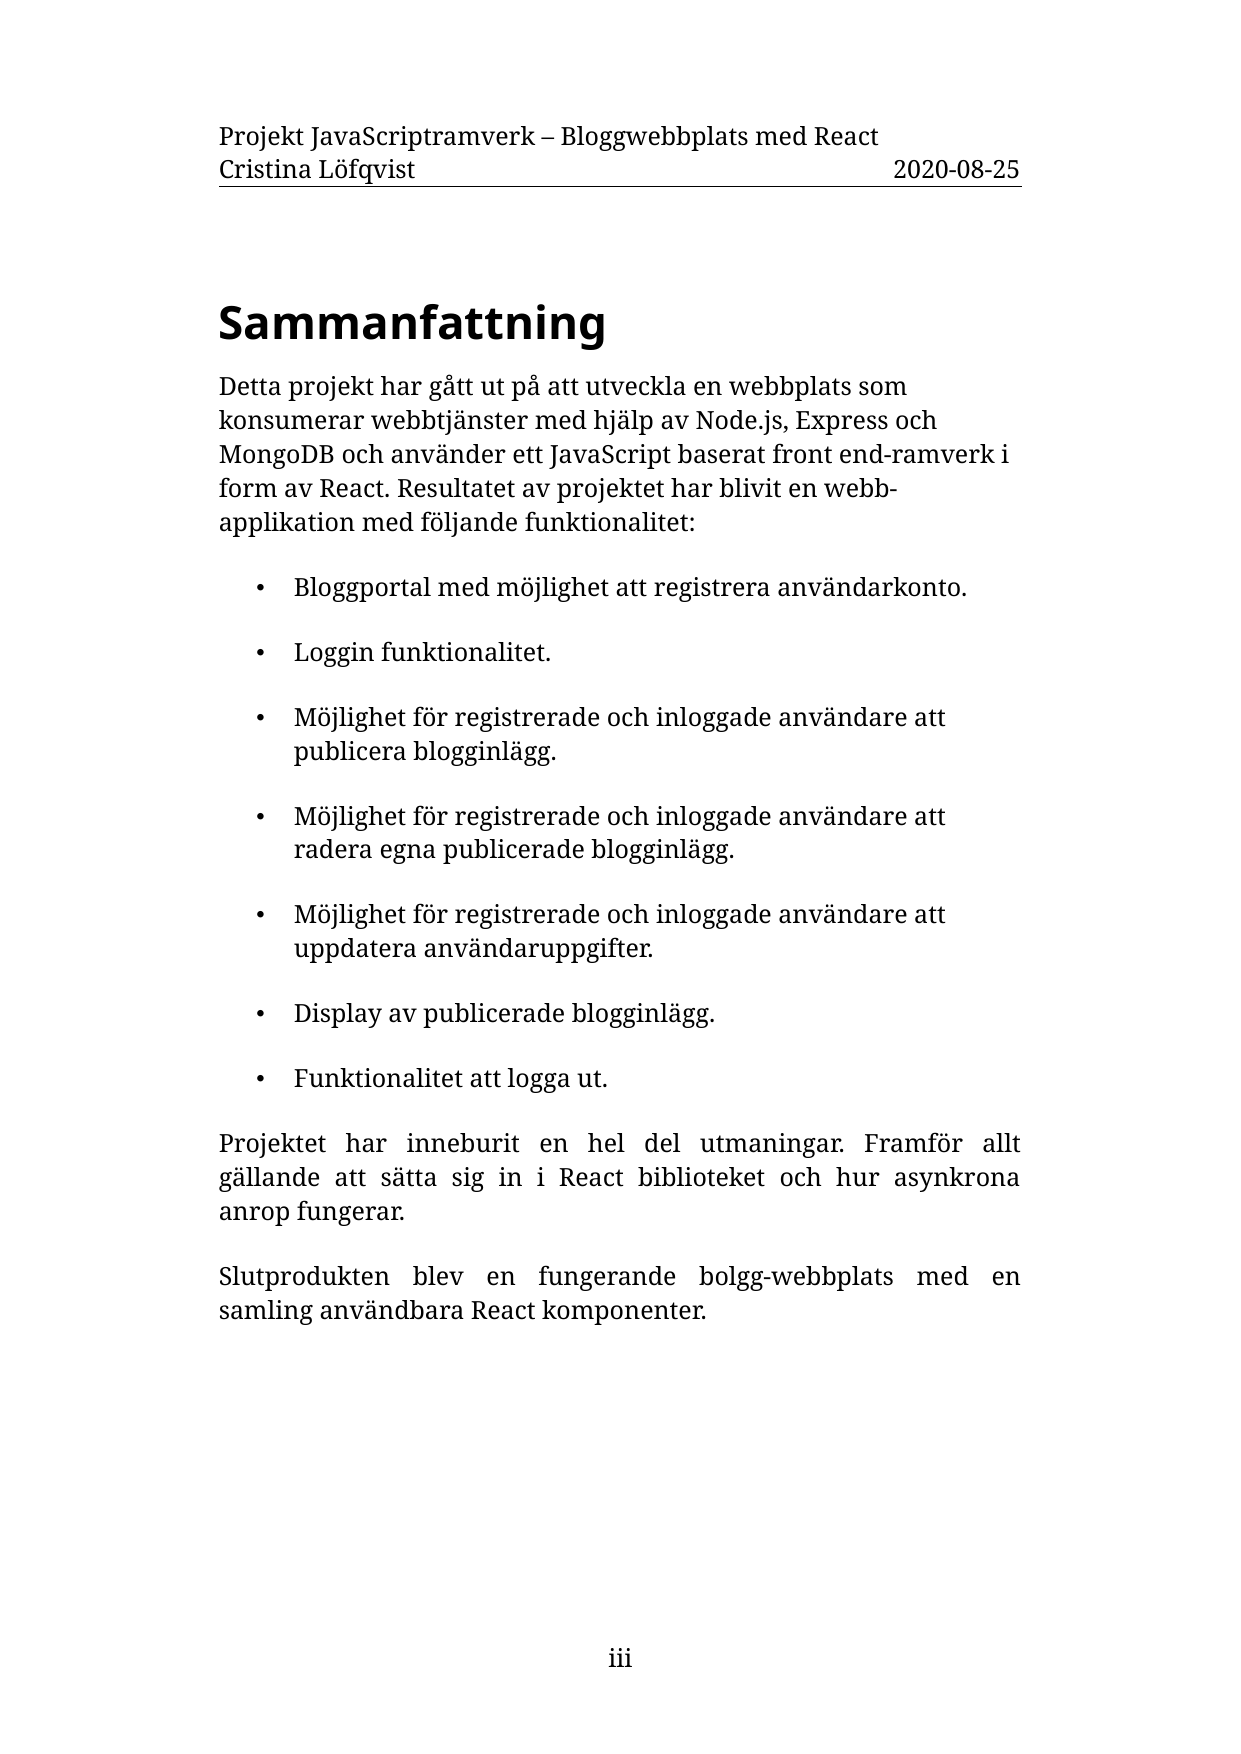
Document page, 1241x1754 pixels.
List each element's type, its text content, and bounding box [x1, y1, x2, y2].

subtitle Möjlighet för registrerade och inloggade användare att radera egna publicerade blogginlägg. [256, 798, 1022, 866]
subtitle Möjlighet för registrerade och inloggade användare att uppdatera användaruppgifter. [256, 897, 1022, 965]
subtitle Display av publicerade blogginlägg. [256, 996, 1022, 1030]
subtitle Projektet har inneburit en hel del utmaningar. Framför allt gällande att sätta sig in i React biblioteket och hur asynkrona anrop fungerar. [218, 1125, 1022, 1228]
subtitle Detta projekt har gått ut på att utveckla en webbplats som konsumerar webbtjänster med hjälp av Node.js, Express och MongoDB och använder ett JavaScript baserat front end-ramverk i form av React. Resultatet av projektet har blivit en webb-applikation med följande funktionalitet: [218, 369, 1022, 539]
subtitle Slutprodukten blev en fungerande bolgg-webbplats med en samling användbara React komponenter. [218, 1258, 1022, 1326]
subtitle Funktionalitet att logga ut. [256, 1061, 1022, 1095]
subtitle Möjlighet för registrerade och inloggade användare att publicera blogginlägg. [256, 699, 1022, 767]
subtitle Loggin funktionalitet. [256, 634, 1022, 668]
subtitle Sammanfattning [218, 291, 1022, 353]
subtitle Bloggportal med möjlighet att registrera användarkonto. [256, 570, 1022, 604]
